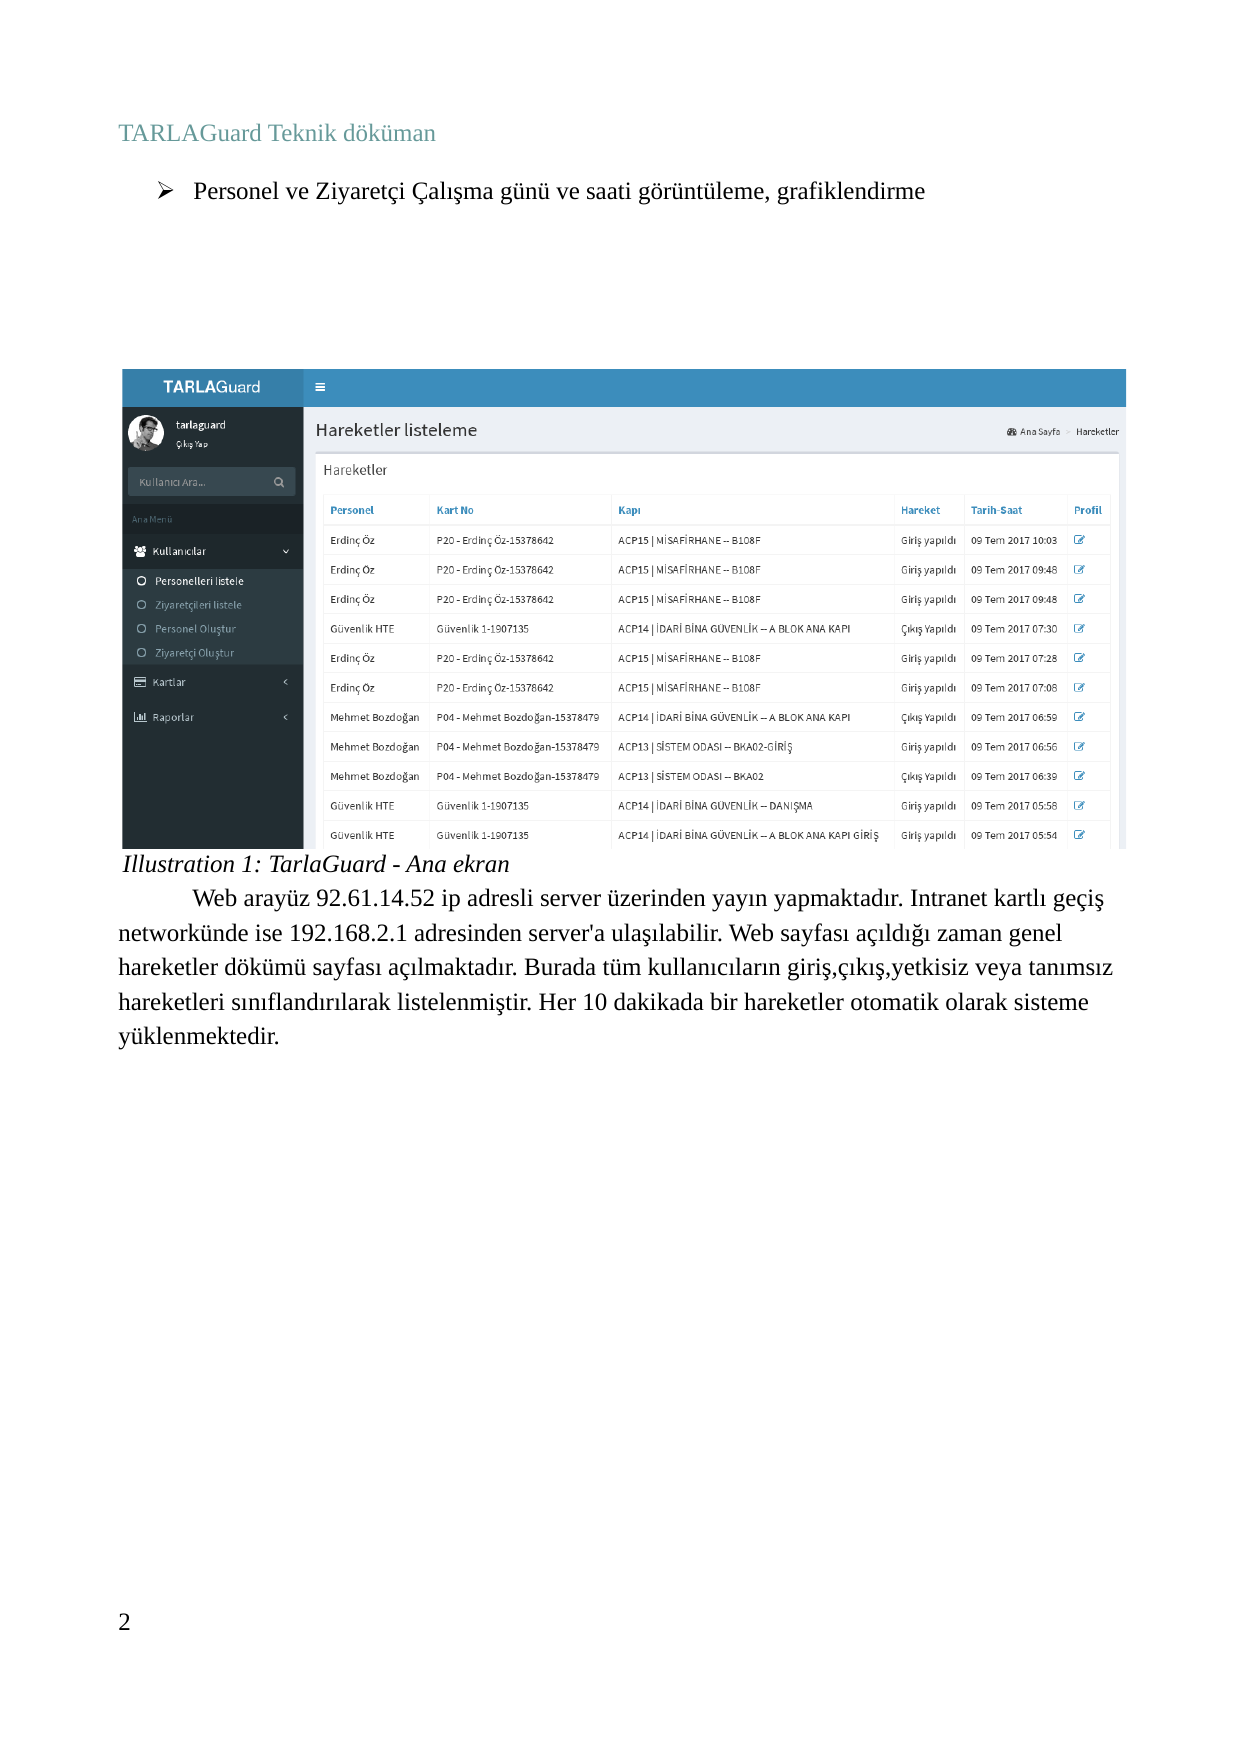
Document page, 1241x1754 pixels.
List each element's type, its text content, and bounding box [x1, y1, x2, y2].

list Personel ve Ziyaretçi Çalışma günü ve saati görüntüleme, grafiklendirme [156, 176, 1122, 205]
text Illustration 1: TarlaGuard - Ana ekran [122, 849, 1126, 878]
text Web arayüz 92.61.14.52 ip adresli server üzerinden yayın yapmaktadır. Intranet kartlı geçiş networkünde ise 192.168.2.1 adresinden server'a ulaşılabilir. Web sayfası açıldığı zaman genel hareketler dökümü sayfası açılmaktadır. Burada tüm kullanıcıların giriş,çıkış,yetkisiz veya tanımsız hareketleri sınıflandırılarak listelenmiştir. Her 10 dakikada bir hareketler otomatik olarak sisteme yüklenmektedir. [118, 373, 1122, 1050]
picture [122, 369, 1127, 849]
